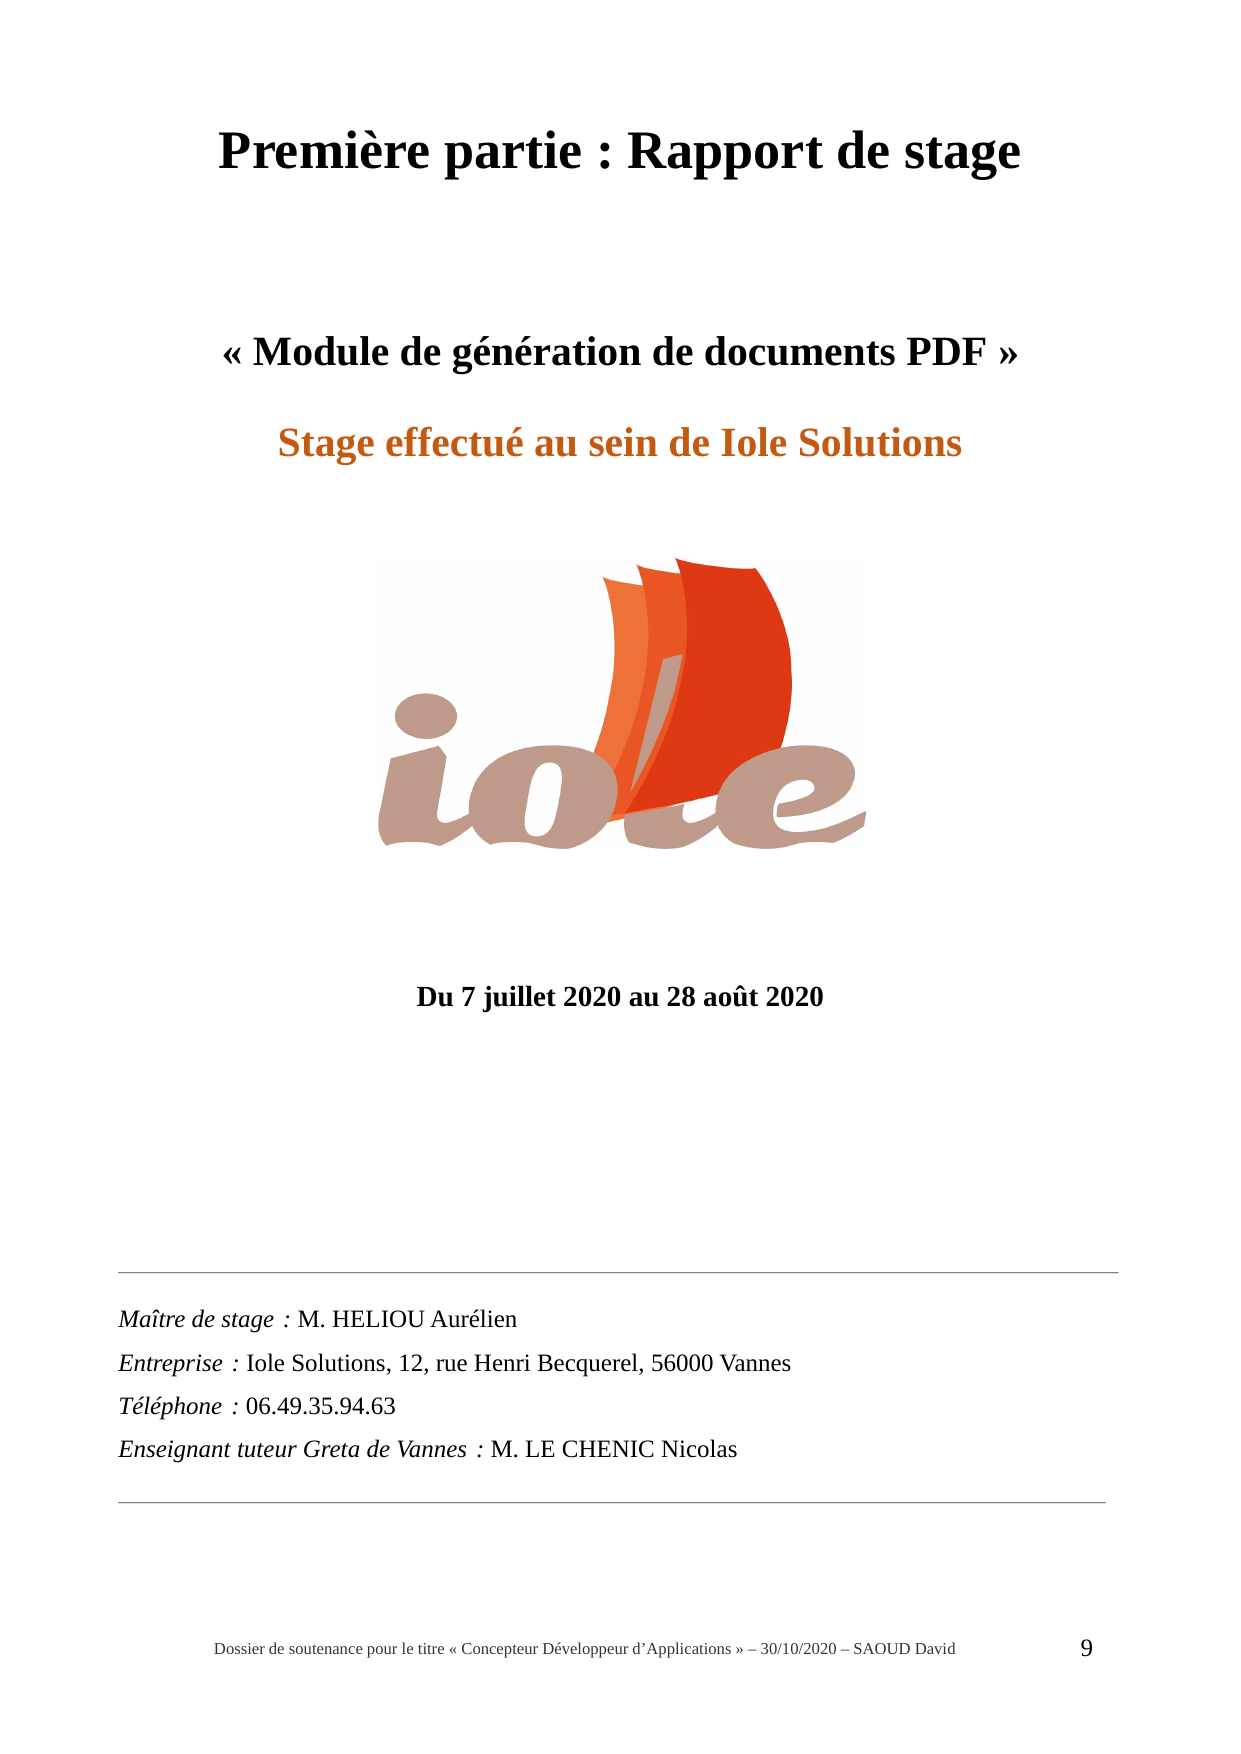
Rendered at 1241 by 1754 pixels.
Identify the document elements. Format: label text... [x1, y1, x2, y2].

picture [374, 556, 867, 850]
text Maître de stage : M. HELIOU Aurélien [118, 1304, 1122, 1333]
text Enseignant tuteur Greta de Vannes : M. LE CHENIC Nicolas [118, 1434, 1122, 1463]
text Du 7 juillet 2020 au 28 août 2020 [118, 979, 1122, 1012]
text « Module de génération de documents PDF » [118, 327, 1122, 375]
text _______________________________________________________________________________ [118, 1477, 1122, 1506]
text Téléphone : 06.49.35.94.63 [118, 1391, 1122, 1419]
text Entreprise : Iole Solutions, 12, rue Henri Becquerel, 56000 Vannes [118, 1348, 1122, 1376]
text Stage effectué au sein de Iole Solutions [118, 418, 1122, 466]
text ________________________________________________________________________________ [118, 1247, 1122, 1276]
subtitle Première partie : Rapport de stage [118, 118, 1122, 180]
